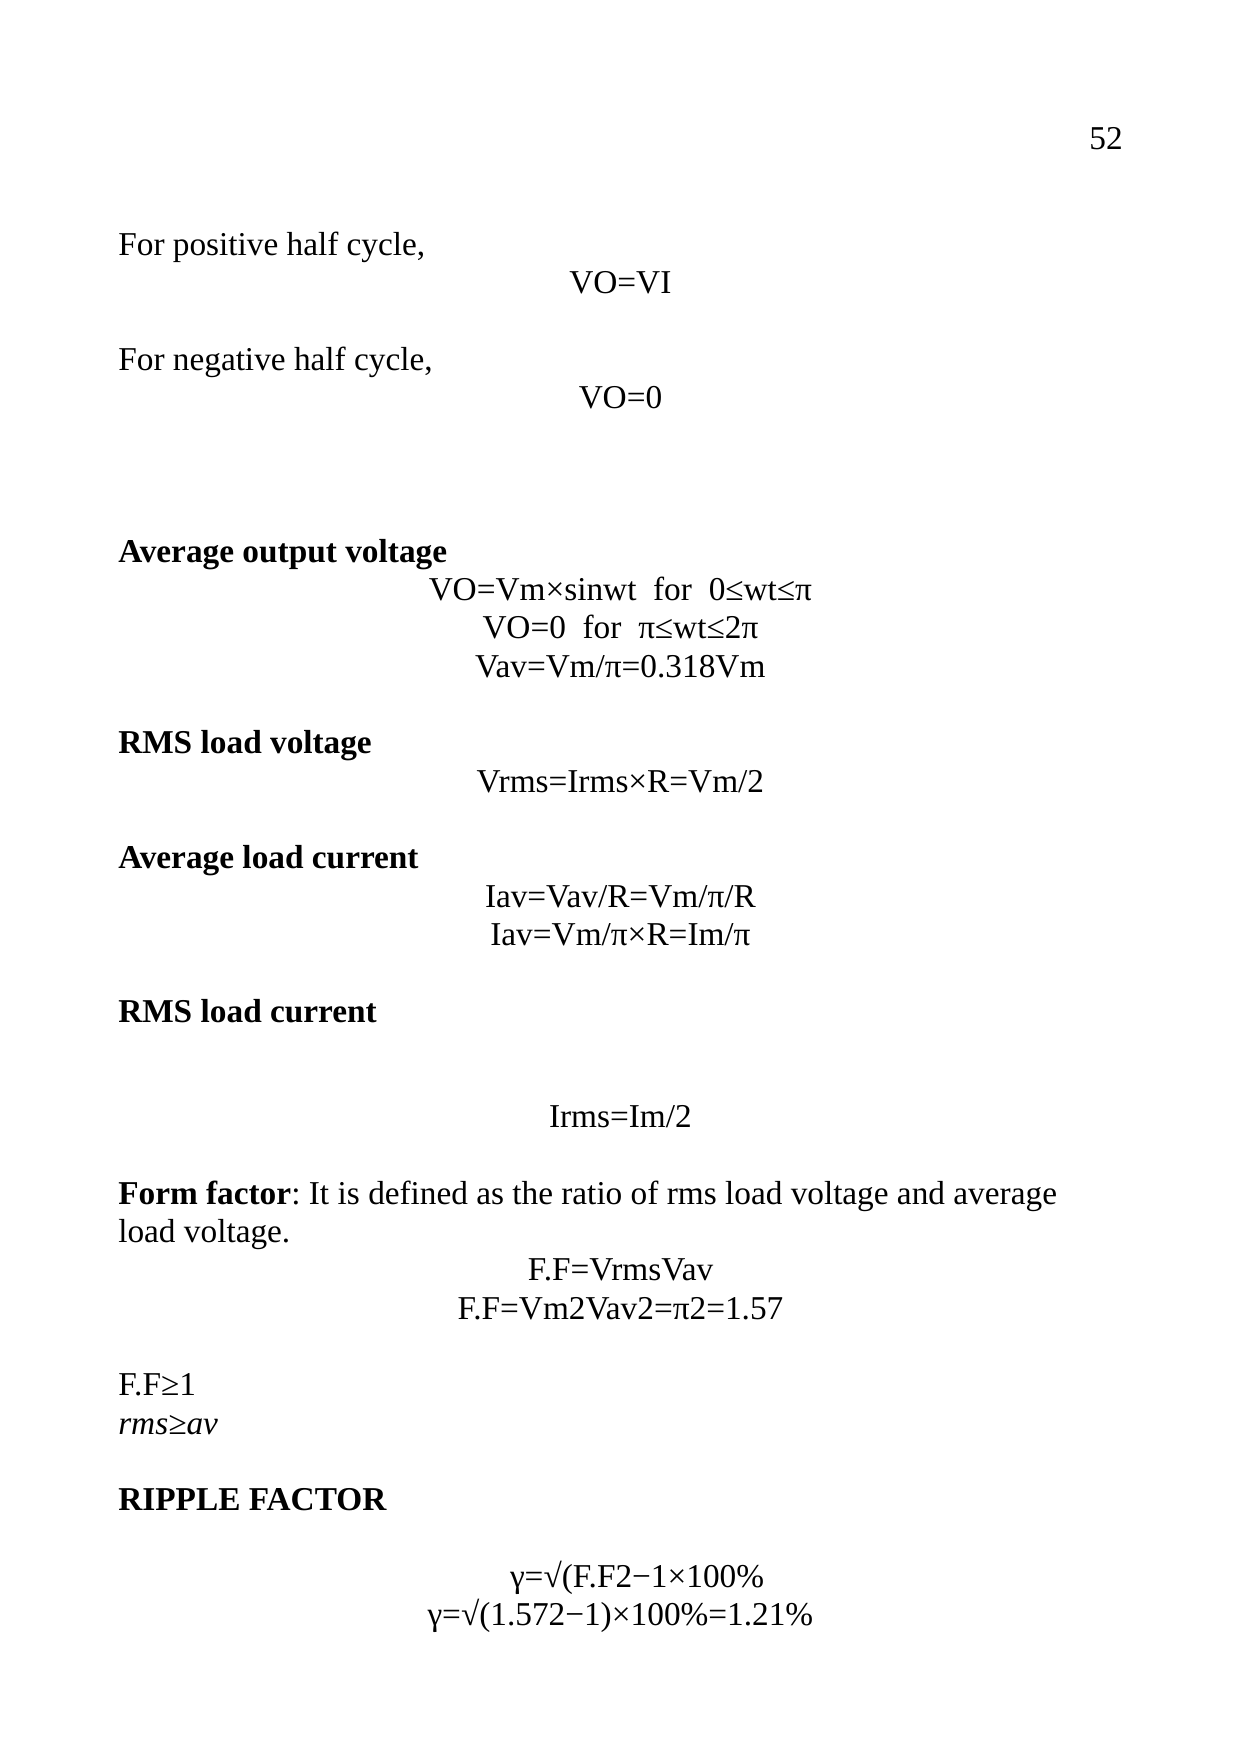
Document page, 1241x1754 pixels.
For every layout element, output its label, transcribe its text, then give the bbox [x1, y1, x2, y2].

text γ=√(1.572−1)×100%=1.21% [118, 1595, 1122, 1633]
text Form factor: It is defined as the ratio of rms load voltage and average load voltage. [118, 1135, 1122, 1250]
text F.F=Vm2Vav2=π2=1.57 [118, 1288, 1122, 1326]
text VO=VI [118, 263, 1122, 301]
text RMS load current [118, 953, 1122, 1096]
text F.F=VrmsVav [118, 1250, 1122, 1288]
text Average output voltage [118, 531, 1122, 569]
text VO=0 [118, 378, 1122, 416]
text Vrms=Irms×R=Vm/2 [118, 761, 1122, 799]
text RMS load voltage [118, 684, 1122, 761]
text Average load current [118, 799, 1122, 876]
text Iav=Vav/R=Vm/π/R [118, 876, 1122, 914]
text VO=Vm×sinwt for 0≤wt≤π [118, 569, 1122, 608]
text Vav=Vm/π=0.318Vm [118, 646, 1122, 684]
text F.F≥1 rms≥av RIPPLE FACTOR γ=√(F.F2−1×100% [118, 1326, 1122, 1595]
text Iav=Vm/π×R=Im/π [118, 914, 1122, 953]
text For negative half cycle, [118, 301, 1122, 378]
text For positive half cycle, [118, 186, 1122, 263]
text VO=0 for π≤wt≤2π [118, 608, 1122, 646]
text Irms=Im/2 [118, 1096, 1122, 1135]
